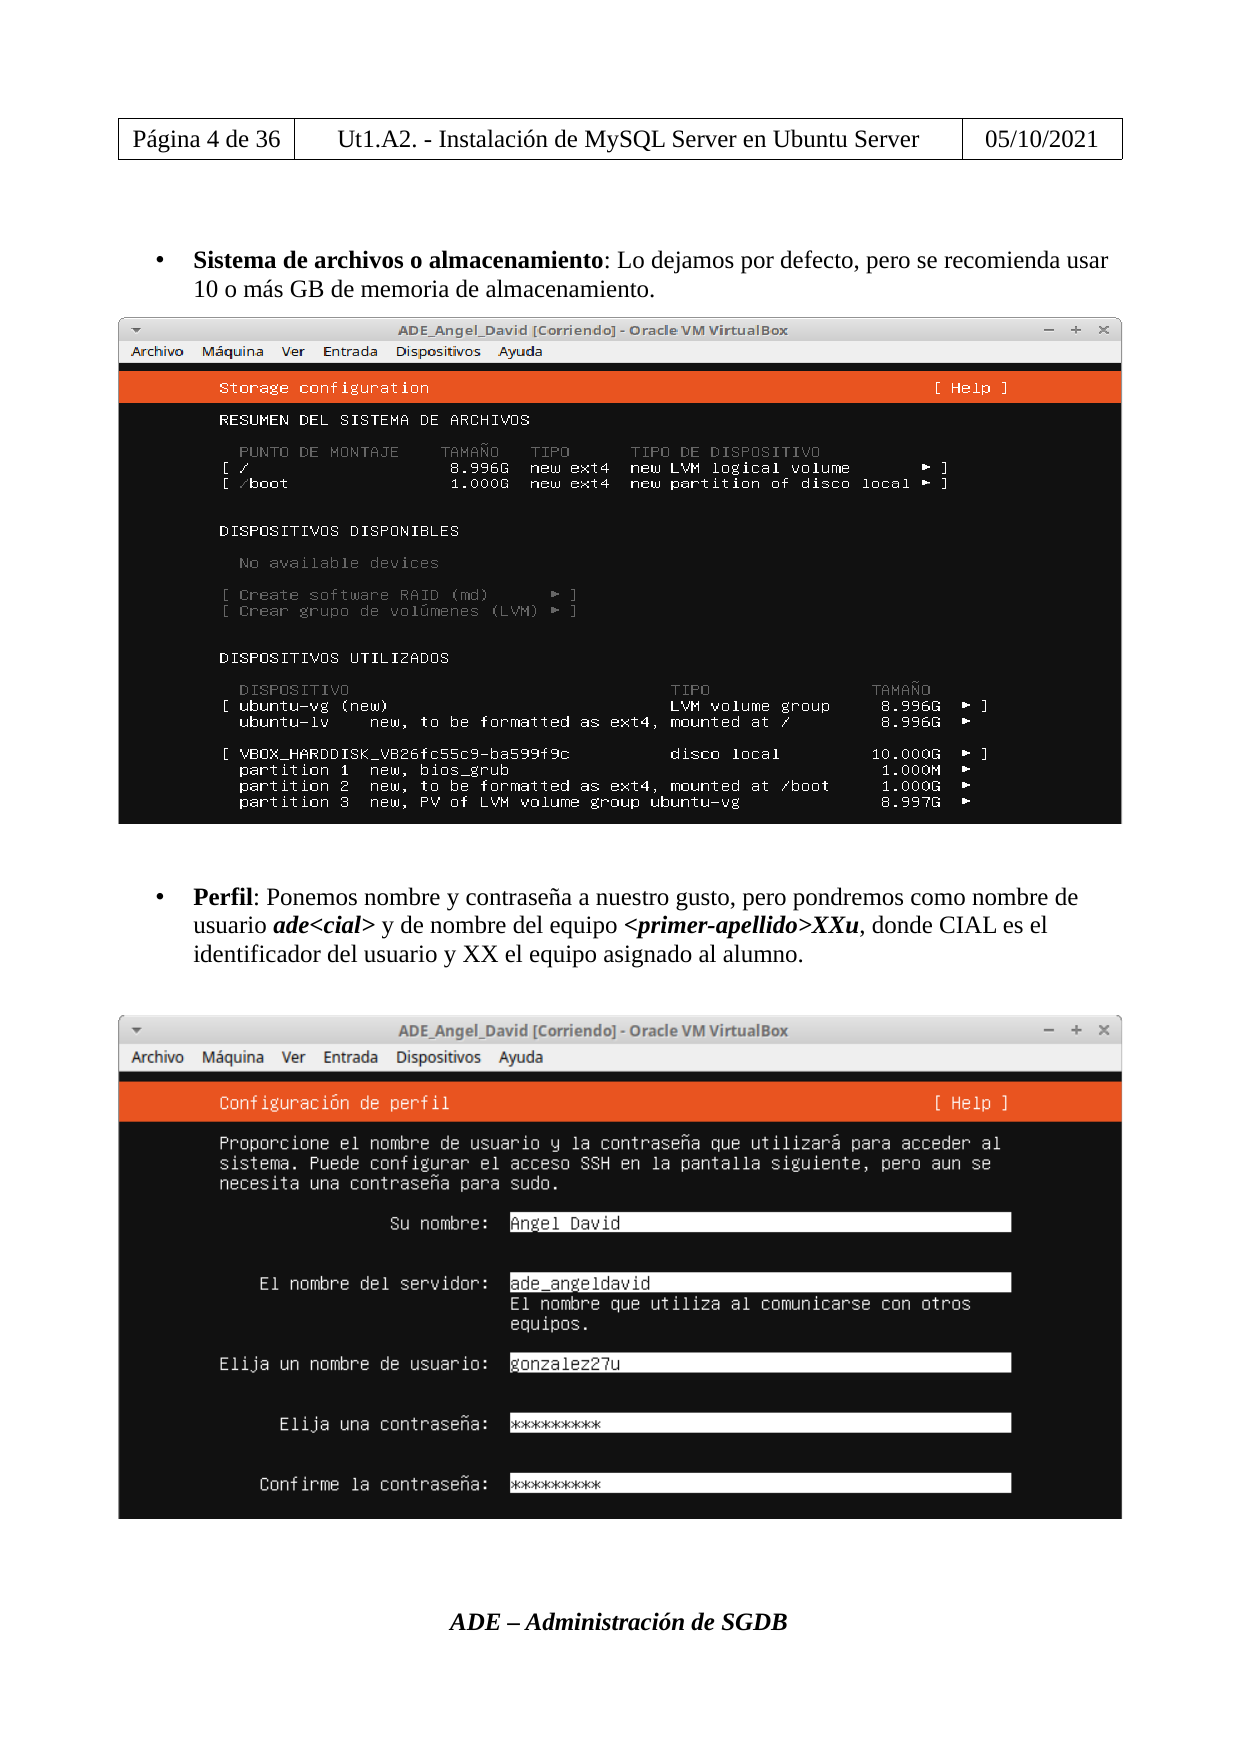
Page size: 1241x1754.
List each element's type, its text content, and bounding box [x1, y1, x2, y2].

list Sistema de archivos o almacenamiento: Lo dejamos por defecto, pero se recomienda usar 10 o más GB de memoria de almacenamiento. [156, 246, 1122, 303]
list Perfil: Ponemos nombre y contraseña a nuestro gusto, pero pondremos como nombre de usuario ade<cial> y de nombre del equipo <primer-apellido>XXu, donde CIAL es el identificador del usuario y XX el equipo asignado al alumno. [156, 882, 1122, 968]
picture [118, 317, 1123, 824]
picture [118, 1015, 1123, 1519]
